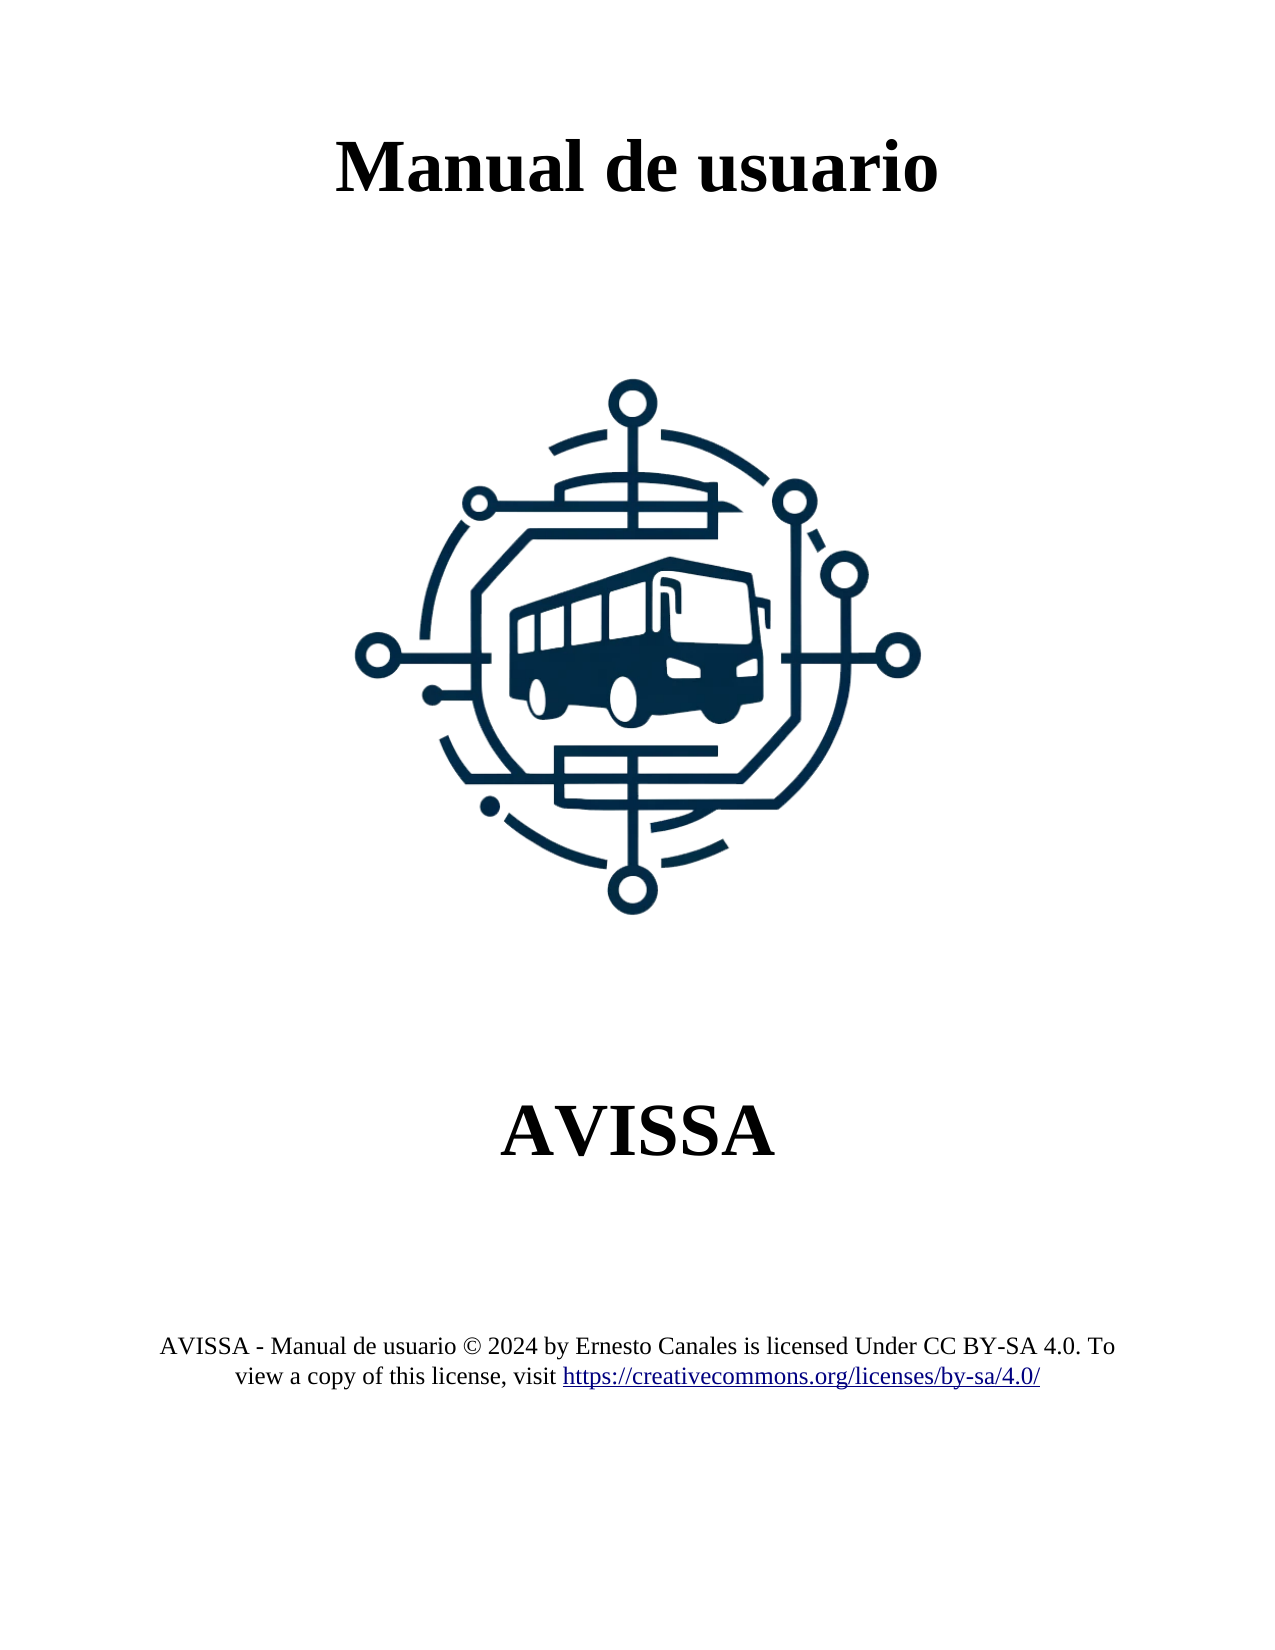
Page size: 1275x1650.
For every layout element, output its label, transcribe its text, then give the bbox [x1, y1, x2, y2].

text AVISSA [150, 1085, 1125, 1171]
text AVISSA - Manual de usuario © 2024 by Ernesto Canales is licensed Under CC BY-SA 4.0. To view a copy of this license, visit https://creativecommons.org/licenses/by-sa/4.0/ [150, 1331, 1125, 1390]
text Manual de usuario [150, 122, 1125, 208]
